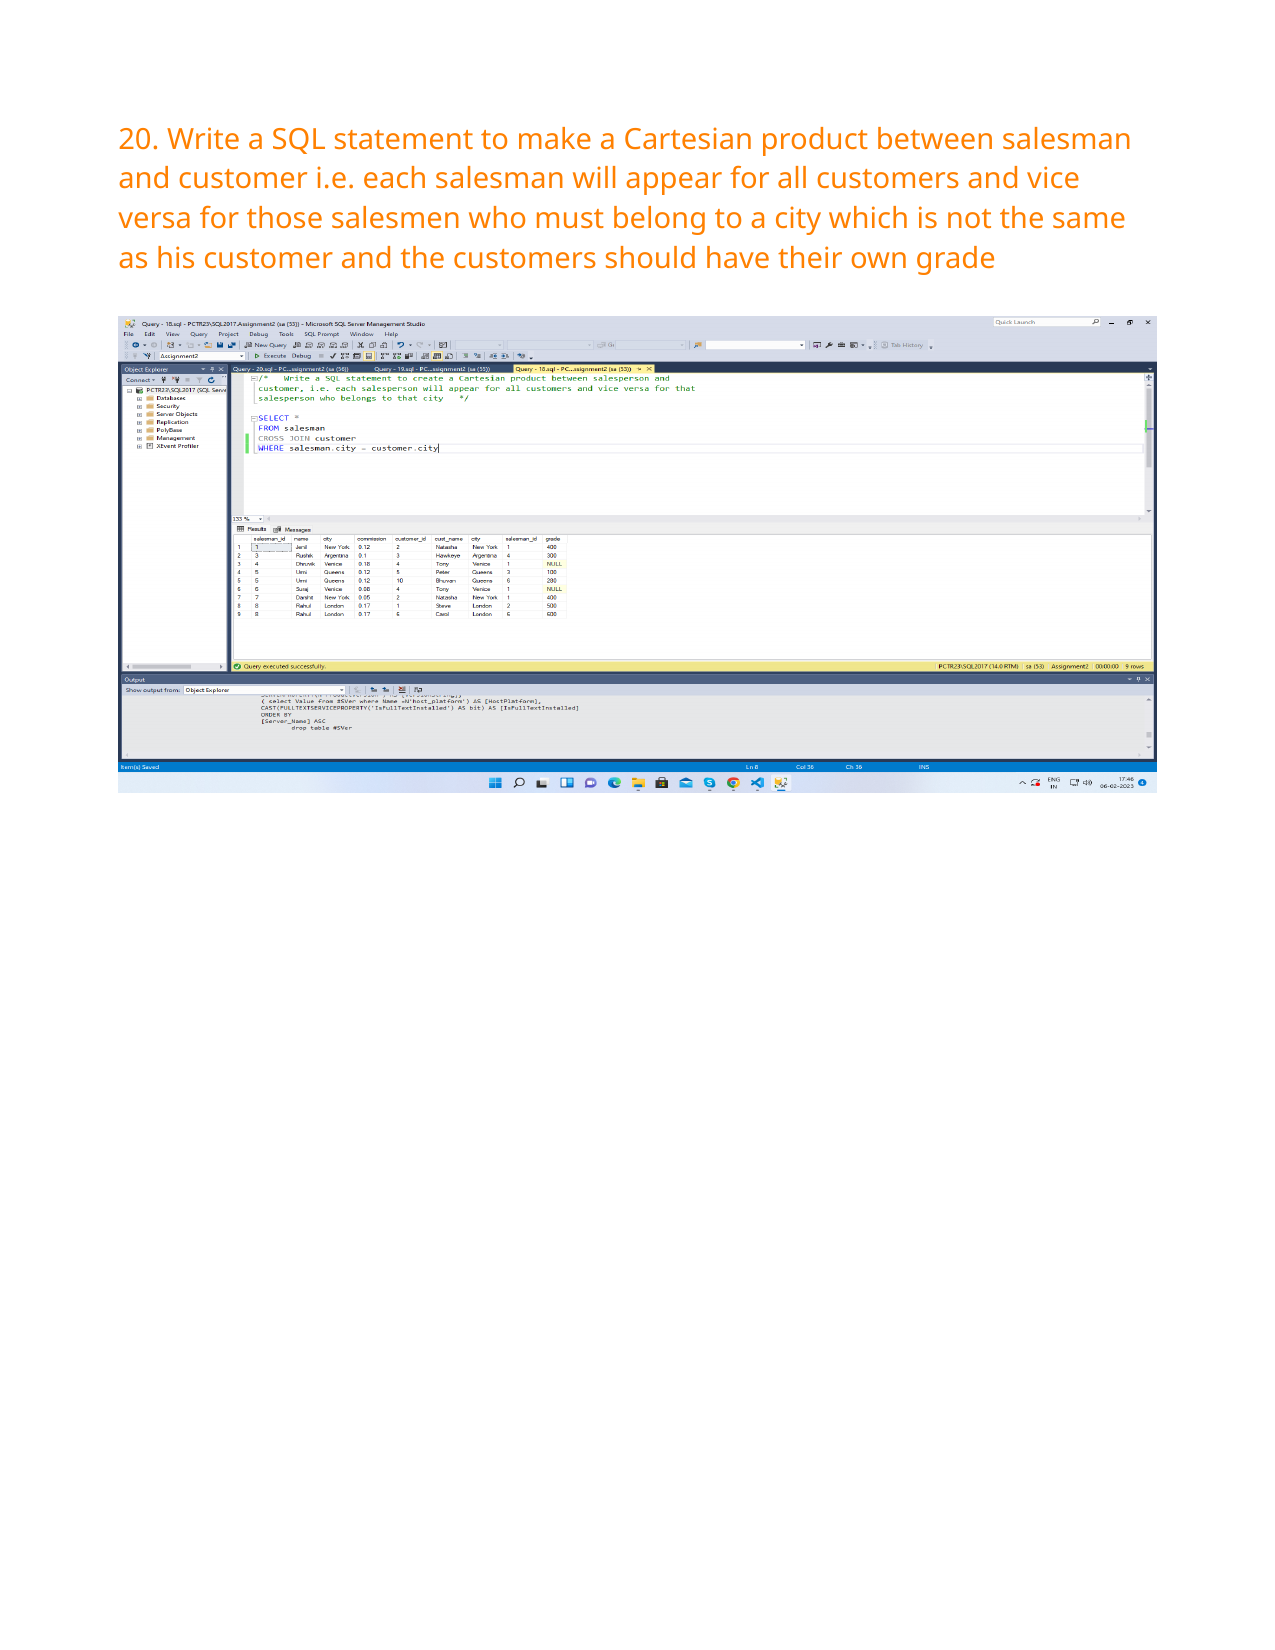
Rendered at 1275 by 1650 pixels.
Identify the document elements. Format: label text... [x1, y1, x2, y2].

picture [118, 316, 1157, 793]
text 20. Write a SQL statement to make a Cartesian product between salesman and customer i.e. each salesman will appear for all customers and vice versa for those salesmen who must belong to a city which is not the same as his customer and the customers should have their own grade [118, 118, 1157, 277]
